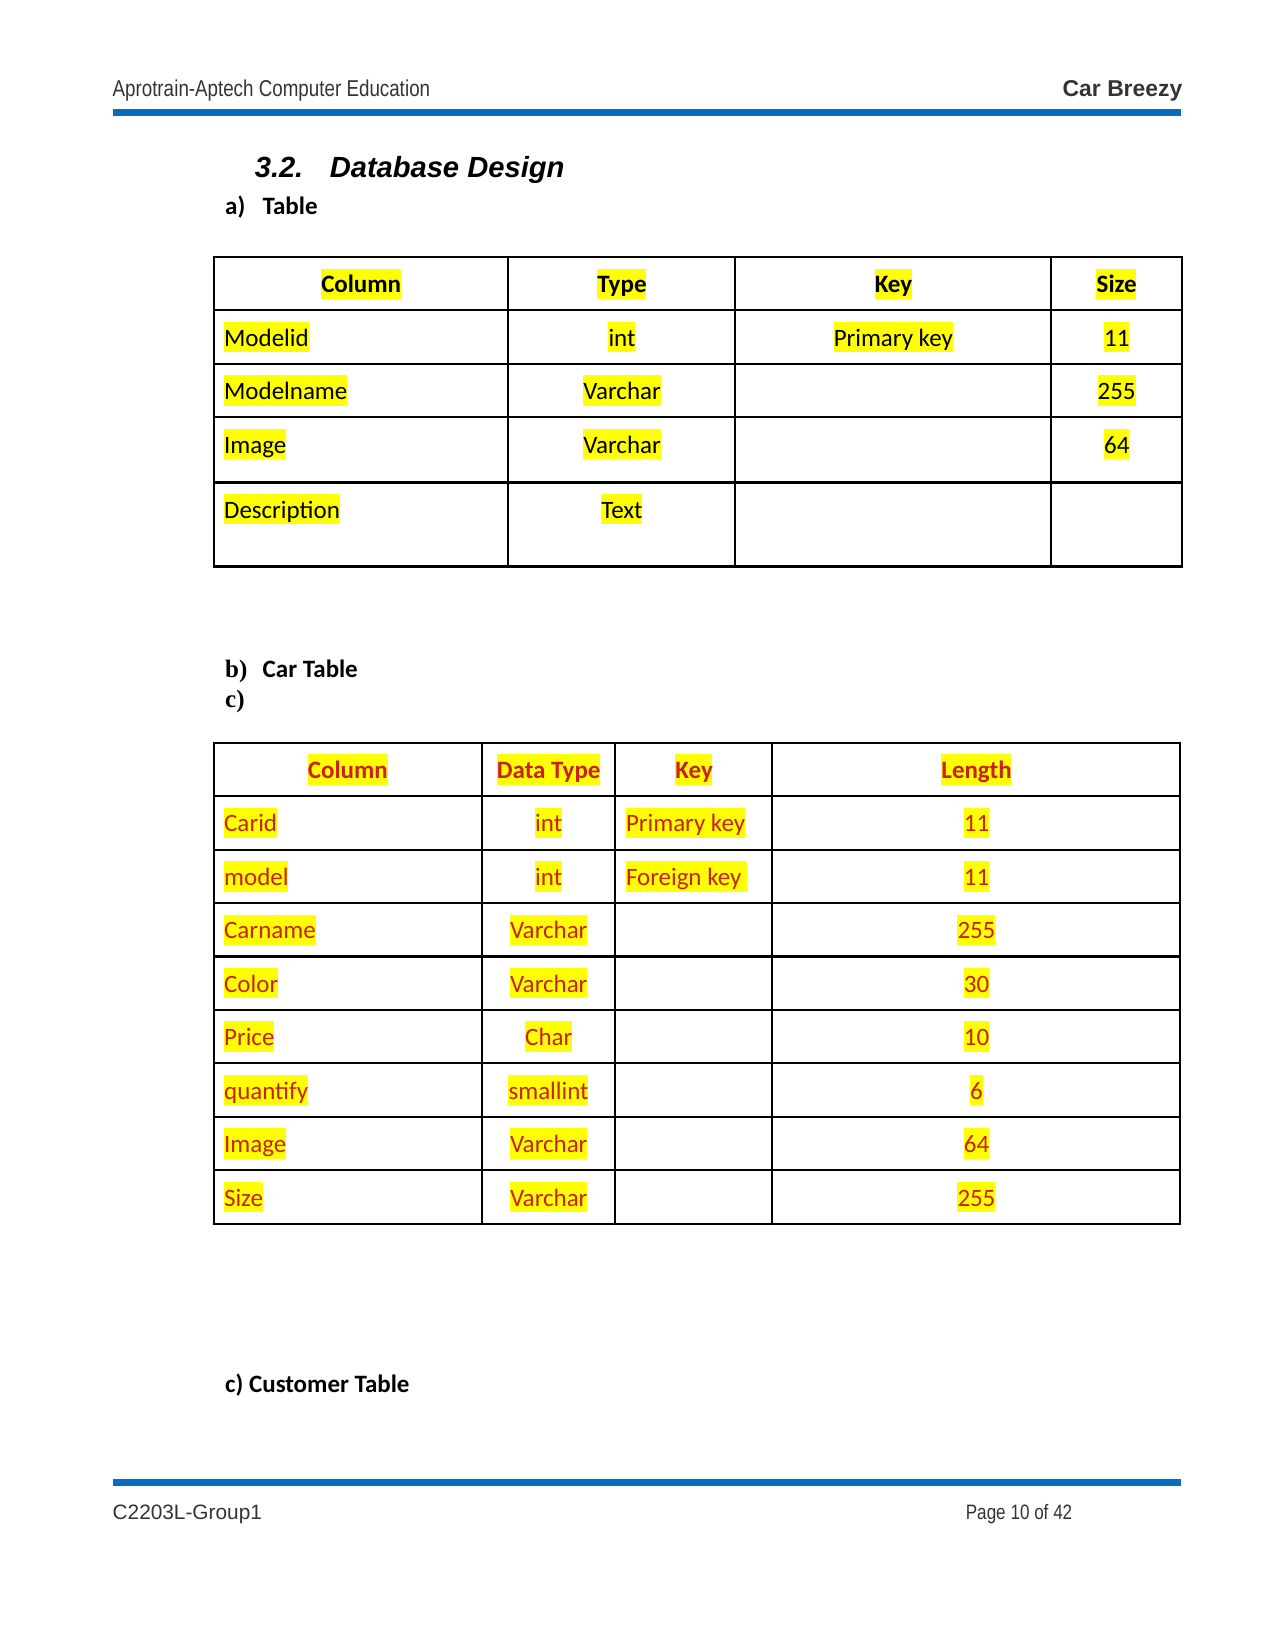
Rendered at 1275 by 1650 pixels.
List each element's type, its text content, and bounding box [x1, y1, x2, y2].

table_cell Primary key [616, 797, 771, 848]
table_cell [616, 1118, 771, 1169]
table_cell 11 [773, 851, 1179, 902]
table_cell int [509, 311, 734, 363]
table_cell Char [483, 1011, 614, 1062]
list Database Design [254, 150, 1106, 183]
table_cell [1052, 484, 1181, 565]
table_header Column [215, 258, 507, 309]
table_cell smallint [483, 1064, 614, 1116]
table_cell Image [215, 1118, 481, 1169]
table_cell Carname [215, 904, 481, 955]
table_cell Primary key [736, 311, 1050, 363]
table_cell Text [509, 484, 734, 565]
table_cell [736, 484, 1050, 565]
table_cell Carid [215, 797, 481, 848]
table_cell model [215, 851, 481, 902]
table_cell [736, 418, 1050, 481]
table_cell int [483, 851, 614, 902]
text c) Customer Table [225, 1368, 1106, 1399]
table_cell Varchar [483, 1171, 614, 1223]
table_cell 255 [773, 1171, 1179, 1223]
table_header Size [1052, 258, 1181, 309]
table_cell 10 [773, 1011, 1179, 1062]
list Car Table [225, 654, 1106, 684]
table_cell Modelname [215, 365, 507, 416]
table_cell Color [215, 958, 481, 1009]
table_cell [616, 1064, 771, 1116]
list Table [225, 190, 1106, 220]
table_cell 6 [773, 1064, 1179, 1116]
table_cell Varchar [509, 365, 734, 416]
table_cell 255 [1052, 365, 1181, 416]
table_cell 11 [1052, 311, 1181, 363]
table_cell [616, 1171, 771, 1223]
table_header Type [509, 258, 734, 309]
table_cell Varchar [509, 418, 734, 481]
table_cell Varchar [483, 958, 614, 1009]
table_cell 64 [773, 1118, 1179, 1169]
table_header Data Type [483, 744, 614, 795]
table_cell [616, 1011, 771, 1062]
table_cell quantify [215, 1064, 481, 1116]
table_header Key [736, 258, 1050, 309]
table_cell [616, 904, 771, 955]
table_cell 30 [773, 958, 1179, 1009]
table_cell 11 [773, 797, 1179, 848]
table_cell int [483, 797, 614, 848]
table_header Column [215, 744, 481, 795]
table_cell Modelid [215, 311, 507, 363]
table_cell Varchar [483, 904, 614, 955]
table_cell 255 [773, 904, 1179, 955]
table_header Length [773, 744, 1179, 795]
table_cell [616, 958, 771, 1009]
table_cell Varchar [483, 1118, 614, 1169]
table_header Key [616, 744, 771, 795]
table_cell [736, 365, 1050, 416]
table_cell Size [215, 1171, 481, 1223]
table_cell Description [215, 484, 507, 565]
table_cell Image [215, 418, 507, 481]
table_cell Foreign key [616, 851, 771, 902]
table_cell Price [215, 1011, 481, 1062]
table_cell 64 [1052, 418, 1181, 481]
